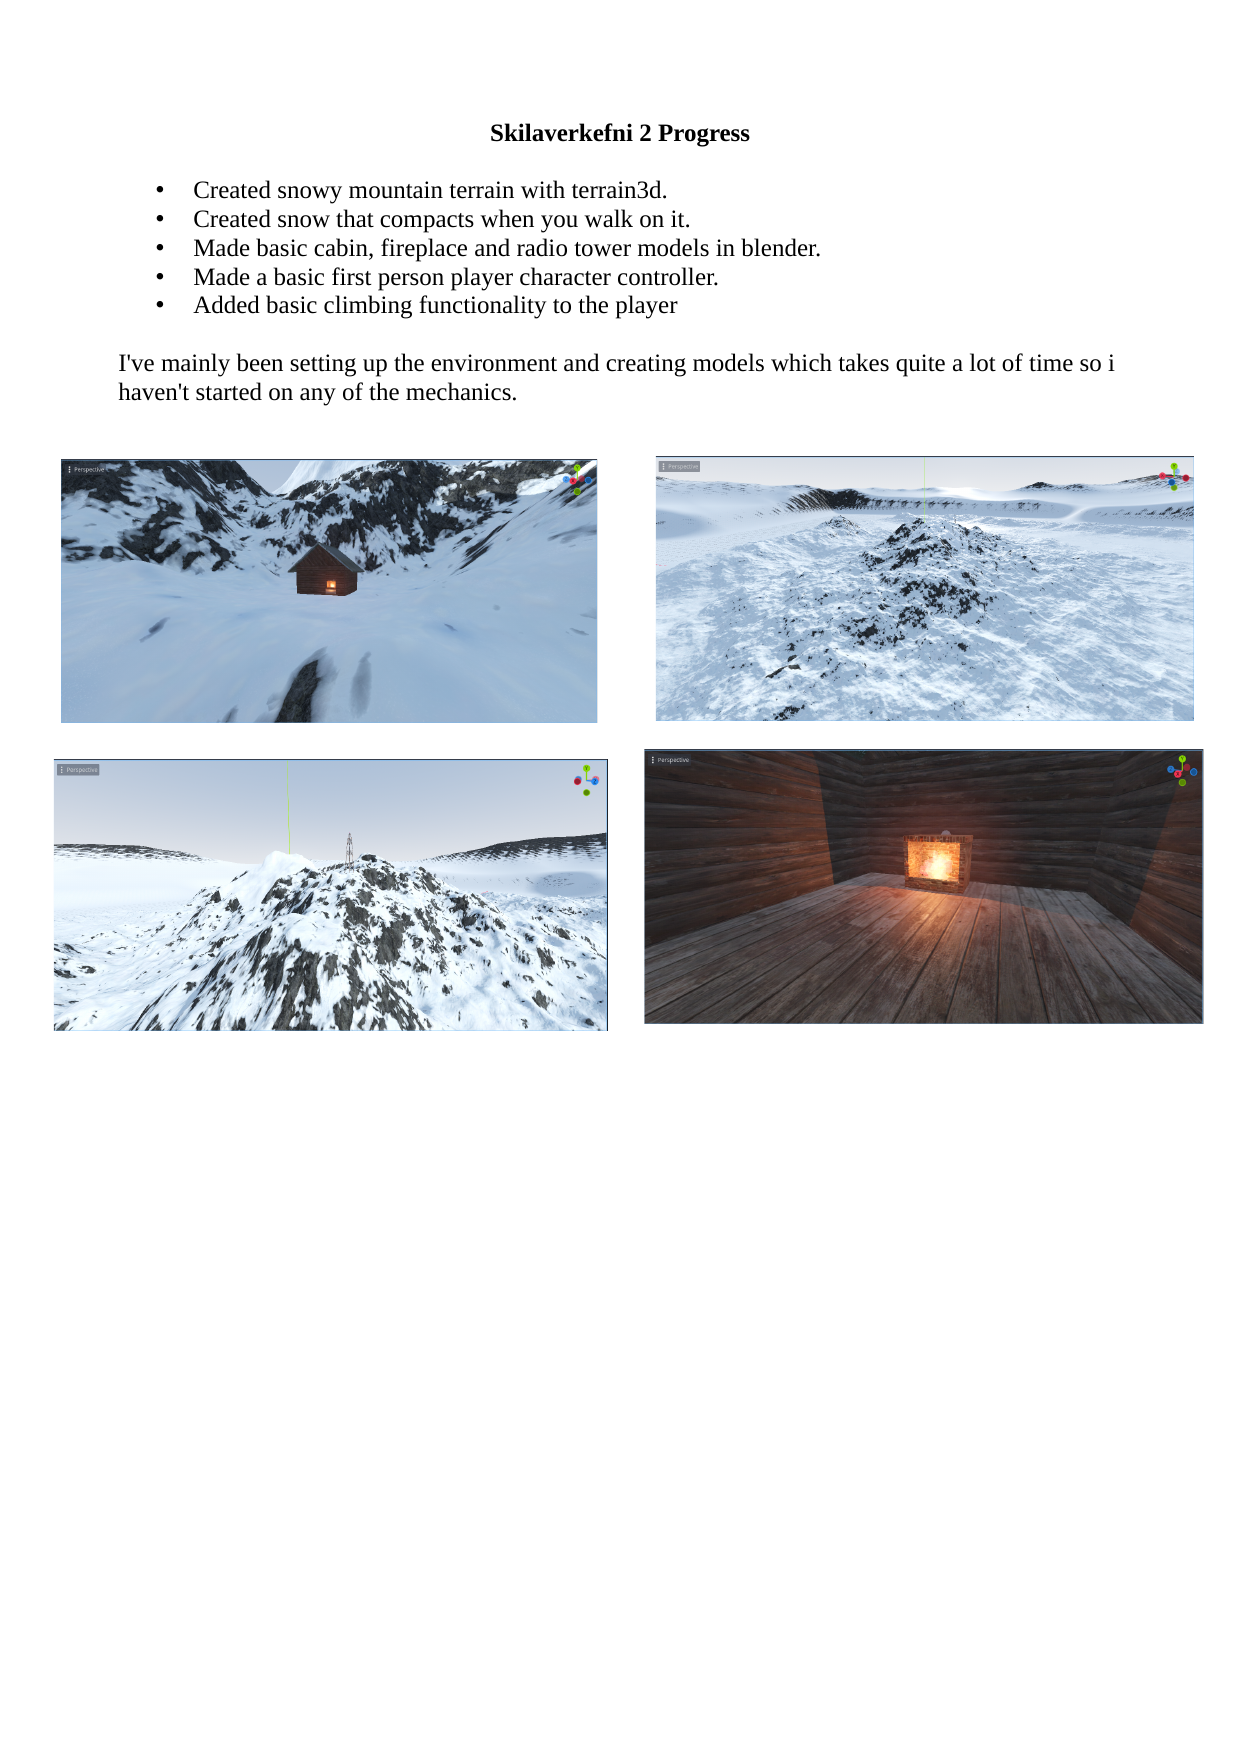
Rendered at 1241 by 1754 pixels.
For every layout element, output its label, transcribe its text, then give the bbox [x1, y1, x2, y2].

picture [655, 456, 1194, 721]
text Skilaverkefni 2 Progress [118, 118, 1122, 147]
list Made basic cabin, fireplace and radio tower models in blender. [156, 233, 1122, 262]
list Created snow that compacts when you walk on it. [156, 204, 1122, 233]
picture [61, 459, 598, 723]
text I've mainly been setting up the environment and creating models which takes quite a lot of time so i haven't started on any of the mechanics. [118, 348, 1122, 406]
list Created snowy mountain terrain with terrain3d. [156, 176, 1122, 204]
picture [53, 759, 608, 1031]
list Made a basic first person player character controller. [156, 262, 1122, 291]
list Added basic climbing functionality to the player [156, 291, 1122, 319]
picture [644, 749, 1204, 1024]
